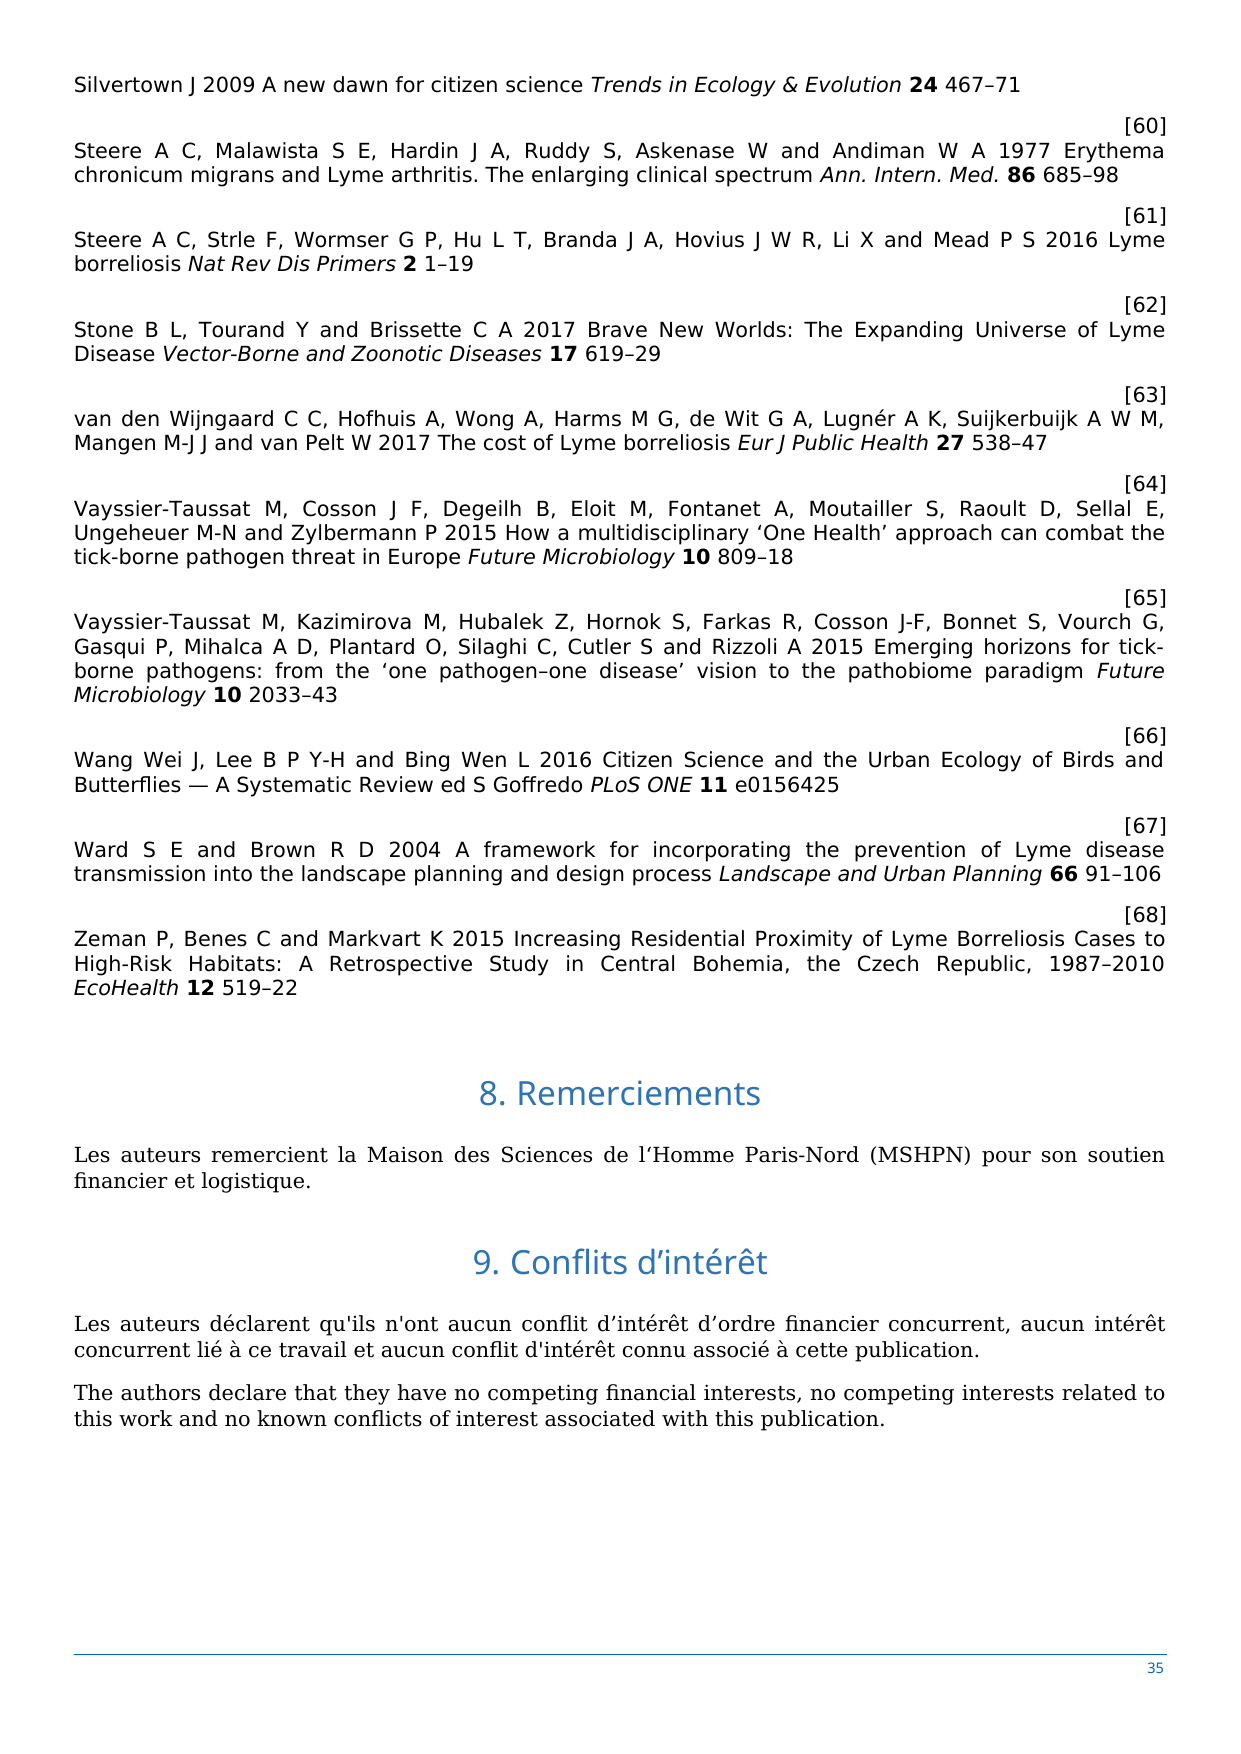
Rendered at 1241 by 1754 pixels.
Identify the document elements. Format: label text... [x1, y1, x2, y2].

text Stone B L, Tourand Y and Brissette C A 2017 Brave New Worlds: The Expanding Universe of Lyme Disease Vector-Borne and Zoonotic Diseases 17 619–29 [73, 318, 1167, 366]
text [62] [73, 293, 1167, 318]
text Steere A C, Strle F, Wormser G P, Hu L T, Branda J A, Hovius J W R, Li X and Mead P S 2016 Lyme borreliosis Nat Rev Dis Primers 2 1–19 [73, 228, 1167, 277]
text Vayssier-Taussat M, Cosson J F, Degeilh B, Eloit M, Fontanet A, Moutailler S, Raoult D, Sellal E, Ungeheuer M-N and Zylbermann P 2015 How a multidisciplinary ‘One Health’ approach can combat the tick-borne pathogen threat in Europe Future Microbiology 10 809–18 [73, 497, 1167, 569]
text Silvertown J 2009 A new dawn for citizen science Trends in Ecology & Evolution 24 467–71 [73, 73, 1167, 98]
text Wang Wei J, Lee B P Y-H and Bing Wen L 2016 Citizen Science and the Urban Ecology of Birds and Butterflies — A Systematic Review ed S Goffredo PLoS ONE 11 e0156425 [73, 748, 1167, 797]
text [68] [73, 903, 1167, 927]
text [64] [73, 472, 1167, 497]
text [63] [73, 383, 1167, 407]
text [61] [73, 204, 1167, 228]
text [60] [73, 114, 1167, 139]
text Vayssier-Taussat M, Kazimirova M, Hubalek Z, Hornok S, Farkas R, Cosson J-F, Bonnet S, Vourch G, Gasqui P, Mihalca A D, Plantard O, Silaghi C, Cutler S and Rizzoli A 2015 Emerging horizons for tick-borne pathogens: from the ‘one pathogen–one disease’ vision to the pathobiome paradigm Future Microbiology 10 2033–43 [73, 610, 1167, 707]
text Les auteurs déclarent qu'ils n'ont aucun conflit d’intérêt d’ordre financier concurrent, aucun intérêt concurrent lié à ce travail et aucun conflit d'intérêt connu associé à cette publication. [73, 1312, 1167, 1362]
text Ward S E and Brown R D 2004 A framework for incorporating the prevention of Lyme disease transmission into the landscape planning and design process Landscape and Urban Planning 66 91–106 [73, 838, 1167, 886]
subtitle Conflits d’intérêt [73, 1239, 1167, 1284]
subtitle Remerciements [73, 1070, 1167, 1115]
text [66] [73, 724, 1167, 748]
text Les auteurs remercient la Maison des Sciences de l‘Homme Paris-Nord (MSHPN) pour son soutien financier et logistique. [73, 1143, 1167, 1193]
text [67] [73, 814, 1167, 838]
text Zeman P, Benes C and Markvart K 2015 Increasing Residential Proximity of Lyme Borreliosis Cases to High-Risk Habitats: A Retrospective Study in Central Bohemia, the Czech Republic, 1987–2010 EcoHealth 12 519–22 [73, 927, 1167, 1000]
text Steere A C, Malawista S E, Hardin J A, Ruddy S, Askenase W and Andiman W A 1977 Erythema chronicum migrans and Lyme arthritis. The enlarging clinical spectrum Ann. Intern. Med. 86 685–98 [73, 139, 1167, 187]
text The authors declare that they have no competing financial interests, no competing interests related to this work and no known conflicts of interest associated with this publication. [73, 1381, 1167, 1431]
text [65] [73, 586, 1167, 610]
text van den Wijngaard C C, Hofhuis A, Wong A, Harms M G, de Wit G A, Lugnér A K, Suijkerbuijk A W M, Mangen M-J J and van Pelt W 2017 The cost of Lyme borreliosis Eur J Public Health 27 538–47 [73, 407, 1167, 456]
